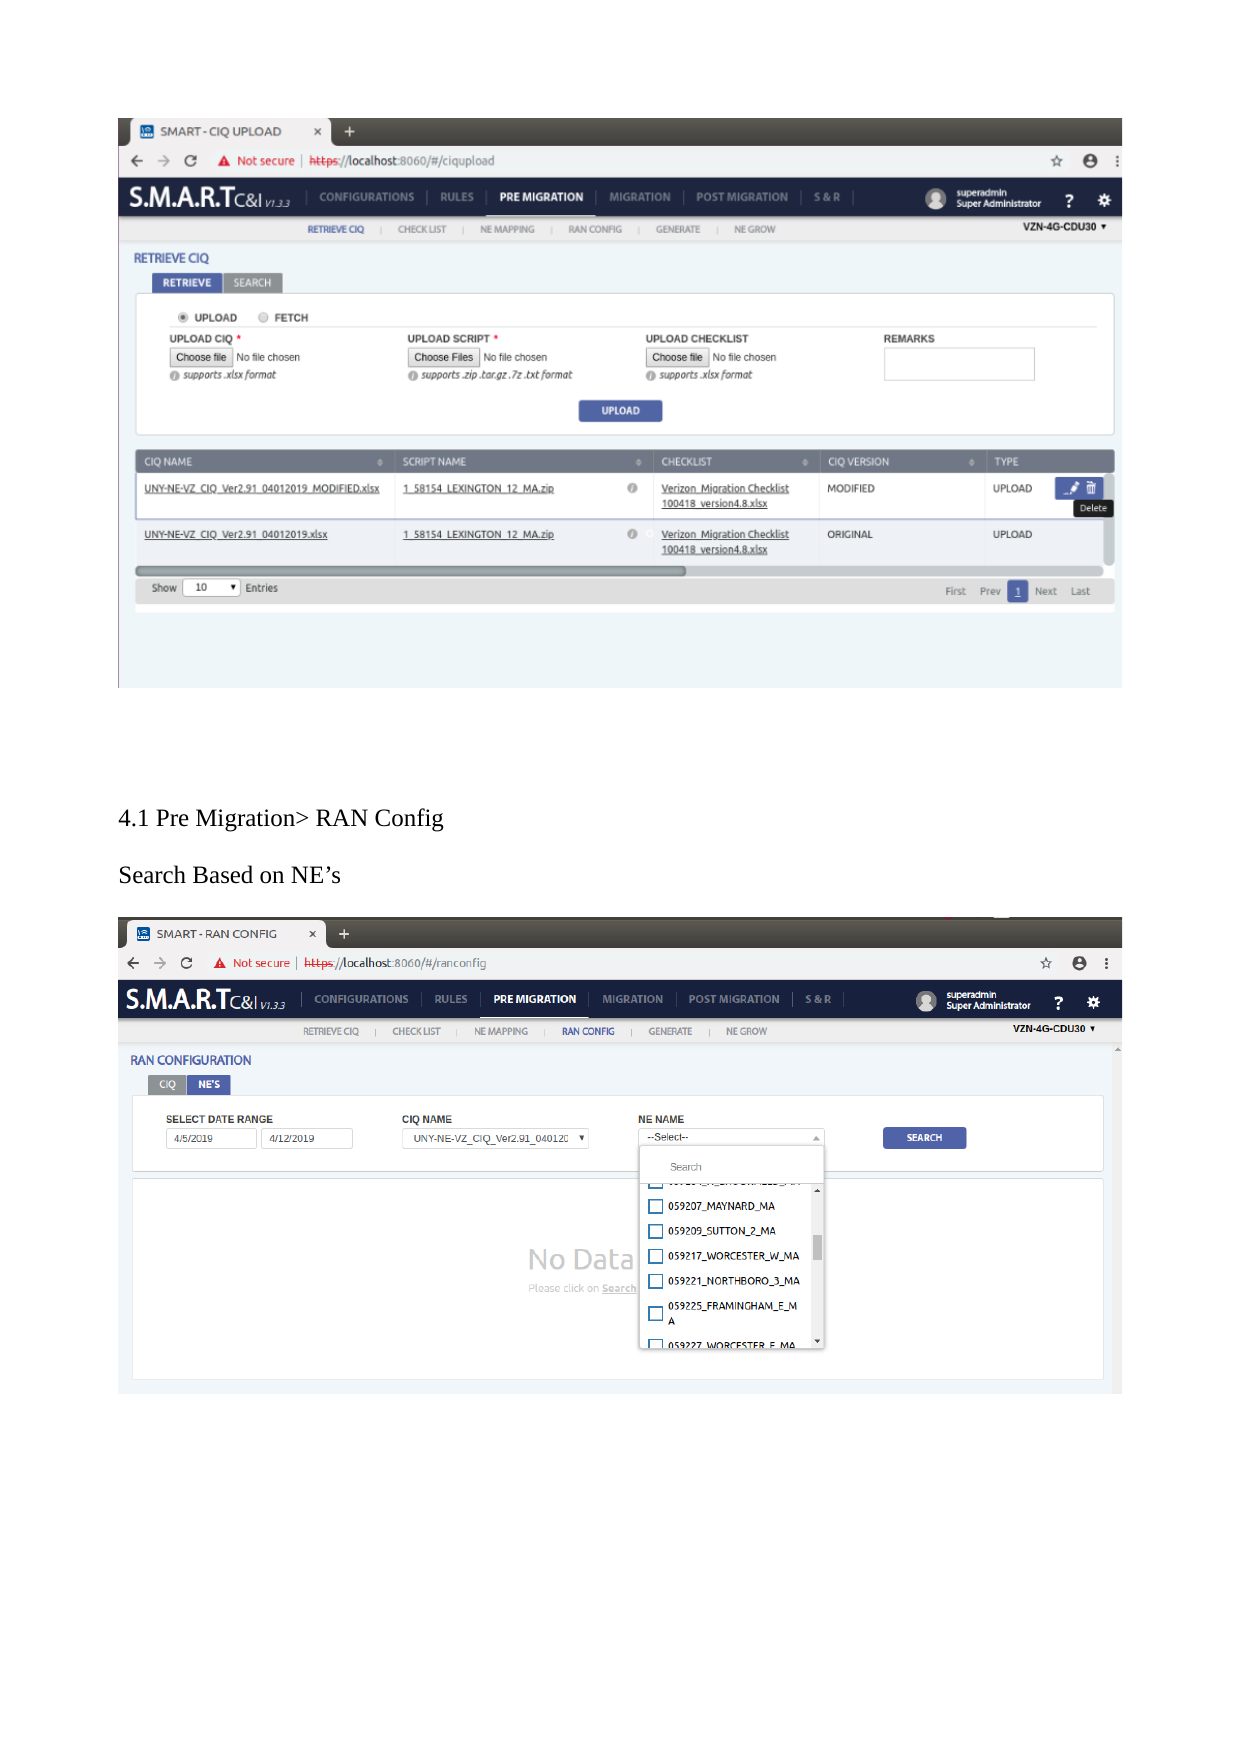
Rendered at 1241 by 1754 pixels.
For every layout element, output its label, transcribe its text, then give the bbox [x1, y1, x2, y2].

picture [118, 917, 1123, 1394]
text 4.1 Pre Migration> RAN Config [118, 803, 1122, 832]
text Search Based on NE’s [118, 860, 1122, 889]
picture [118, 118, 1123, 688]
